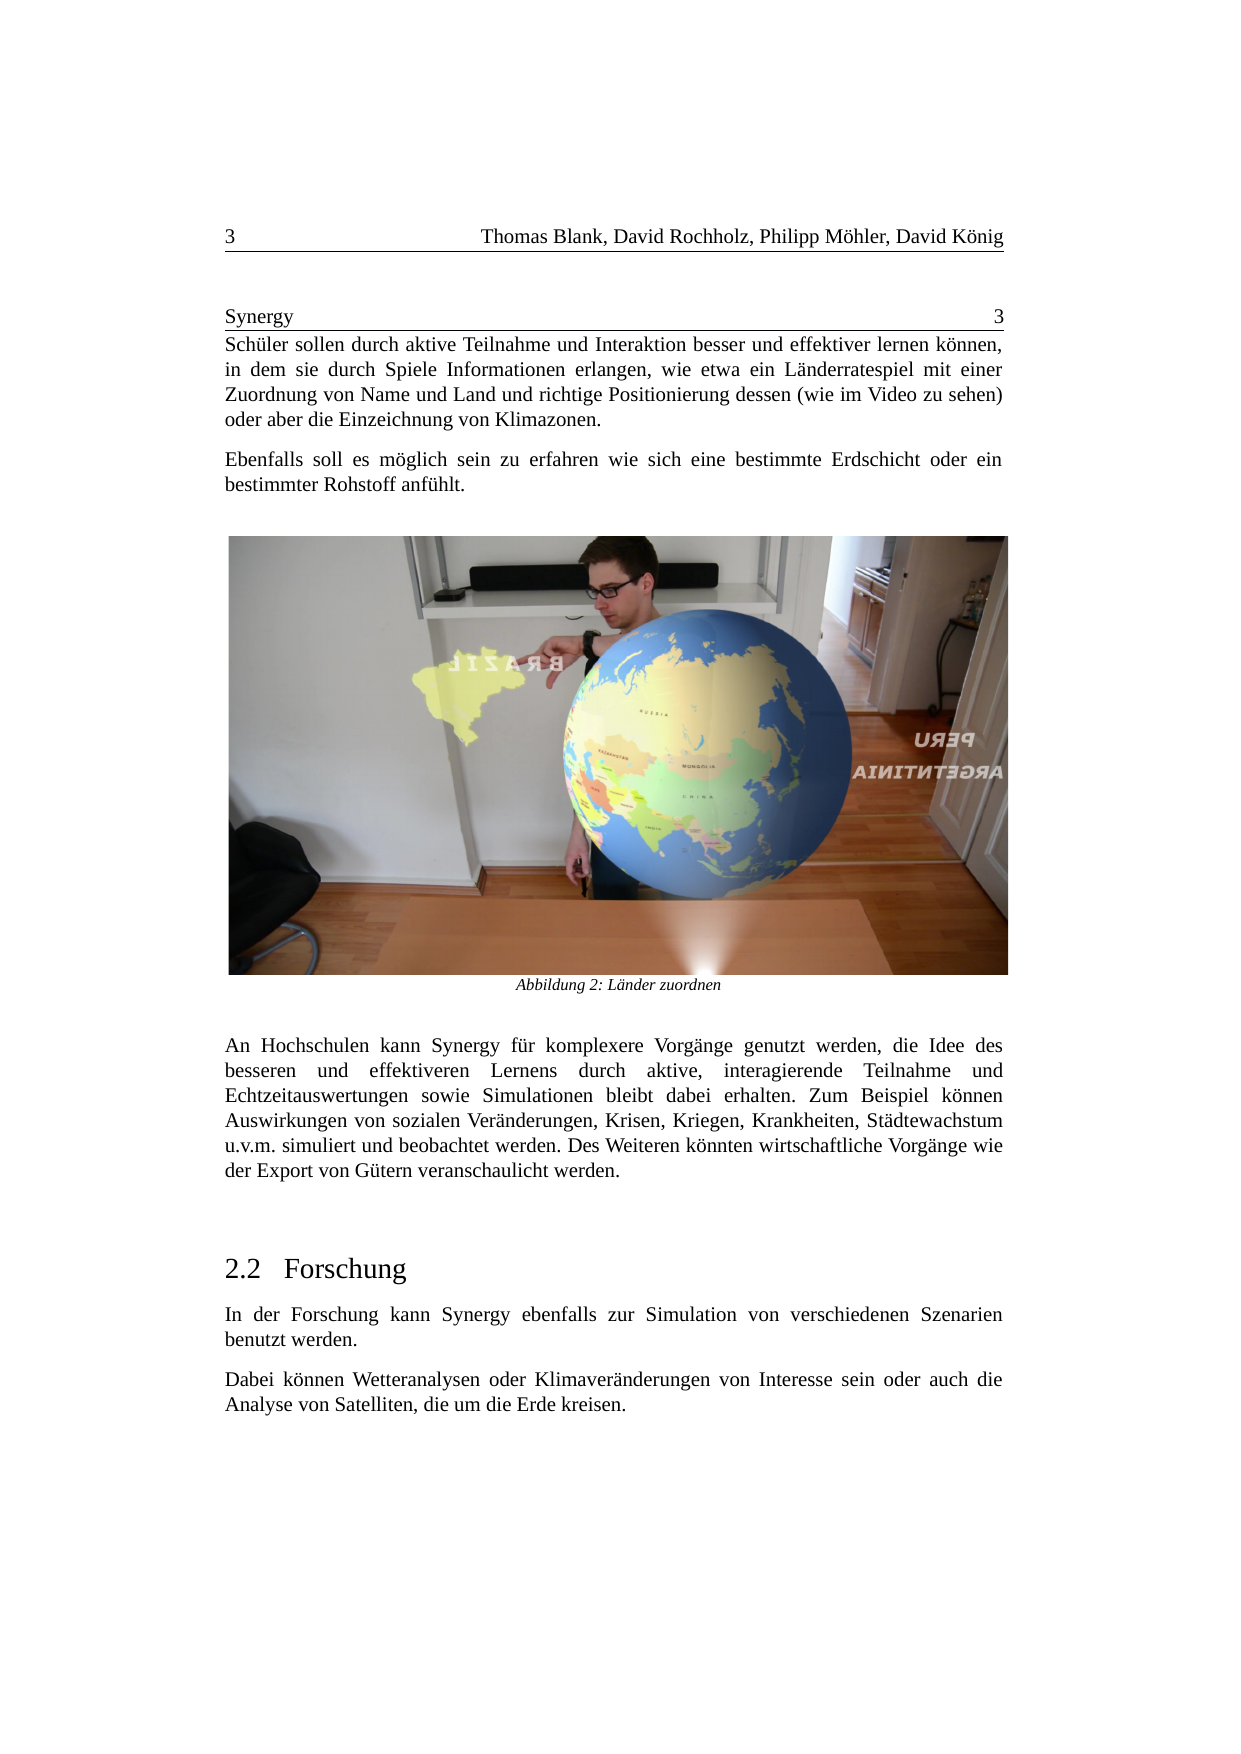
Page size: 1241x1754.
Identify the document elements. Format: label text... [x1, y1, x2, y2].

text In der Forschung kann Synergy ebenfalls zur Simulation von verschiedenen Szenarien benutzt werden. [224, 1301, 1004, 1351]
text Ebenfalls soll es möglich sein zu erfahren wie sich eine bestimmte Erdschicht oder ein bestimmter Rohstoff anfühlt. [224, 446, 1004, 496]
subtitle Forschung [224, 1247, 1004, 1284]
text An Hochschulen kann Synergy für komplexere Vorgänge genutzt werden, die Idee des besseren und effektiveren Lernens durch aktive, interagierende Teilnahme und Echtzeitauswertungen sowie Simulationen bleibt dabei erhalten. Zum Beispiel können Auswirkungen von sozialen Veränderungen, Krisen, Kriegen, Krankheiten, Städtewachstum u.v.m. simuliert und beobachtet werden. Des Weiteren könnten wirtschaftliche Vorgänge wie der Export von Gütern veranschaulicht werden. [224, 1032, 1004, 1182]
text Schüler sollen durch aktive Teilnahme und Interaktion besser und effektiver lernen können, in dem sie durch Spiele Informationen erlangen, wie etwa ein Länderratespiel mit einer Zuordnung von Name und Land und richtige Positionierung dessen (wie im Video zu sehen) oder aber die Einzeichnung von Klimazonen. [224, 331, 1004, 431]
text Dabei können Wetteranalysen oder Klimaveränderungen von Interesse sein oder auch die Analyse von Satelliten, die um die Erde kreisen. [224, 1366, 1004, 1416]
text Abbildung 2: Länder zuordnen [229, 975, 1008, 994]
picture [228, 536, 1009, 975]
